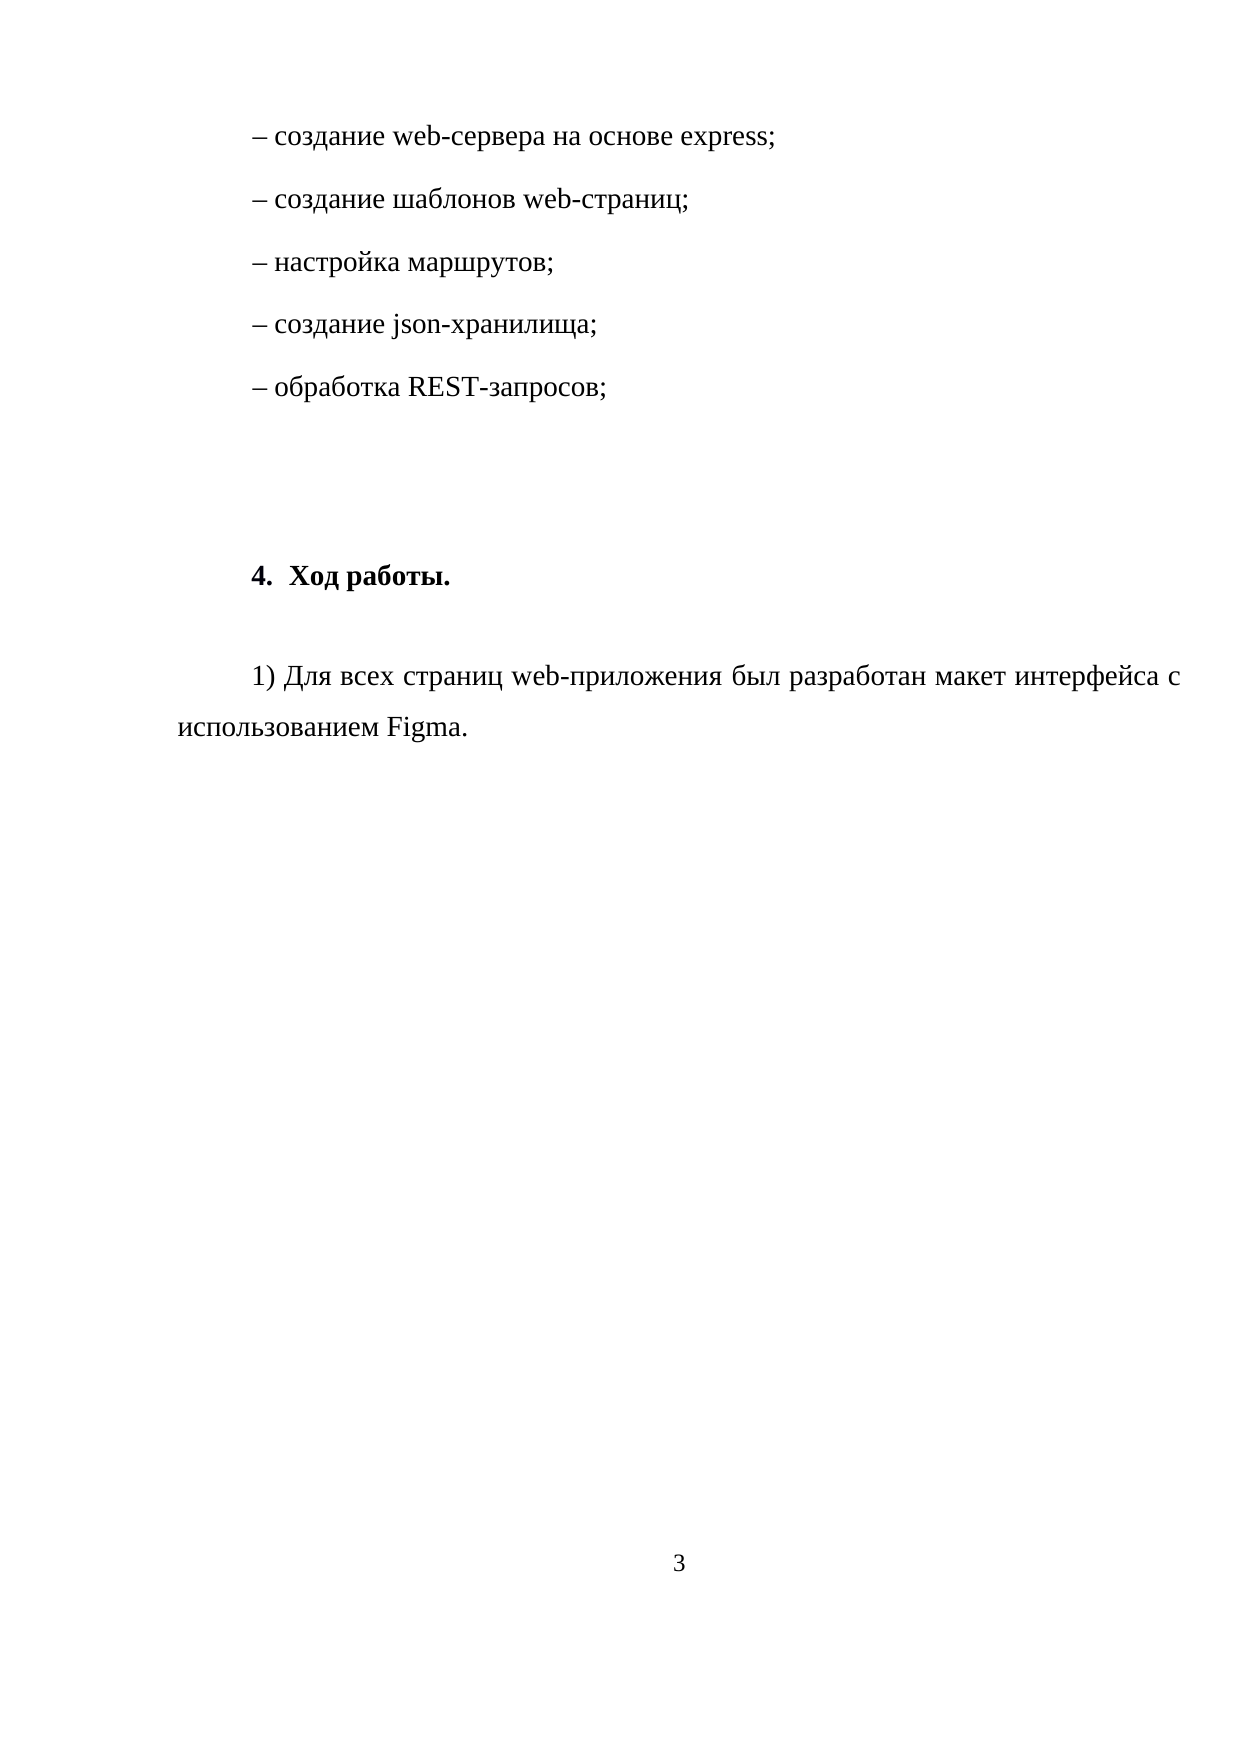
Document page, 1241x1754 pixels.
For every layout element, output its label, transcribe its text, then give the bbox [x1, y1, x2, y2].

text – создание web-сервера на основе express; [177, 118, 1181, 152]
text – обработка REST-запросов; [177, 369, 1181, 403]
text 1) Для всех страниц web-приложения был разработан макет интерфейса с использованием Figma. [177, 658, 1181, 742]
text – создание шаблонов web-страниц; [177, 181, 1181, 214]
text – создание json-хранилища; [177, 307, 1181, 340]
list Ход работы. [251, 558, 1181, 591]
text – настройка маршрутов; [177, 244, 1181, 277]
